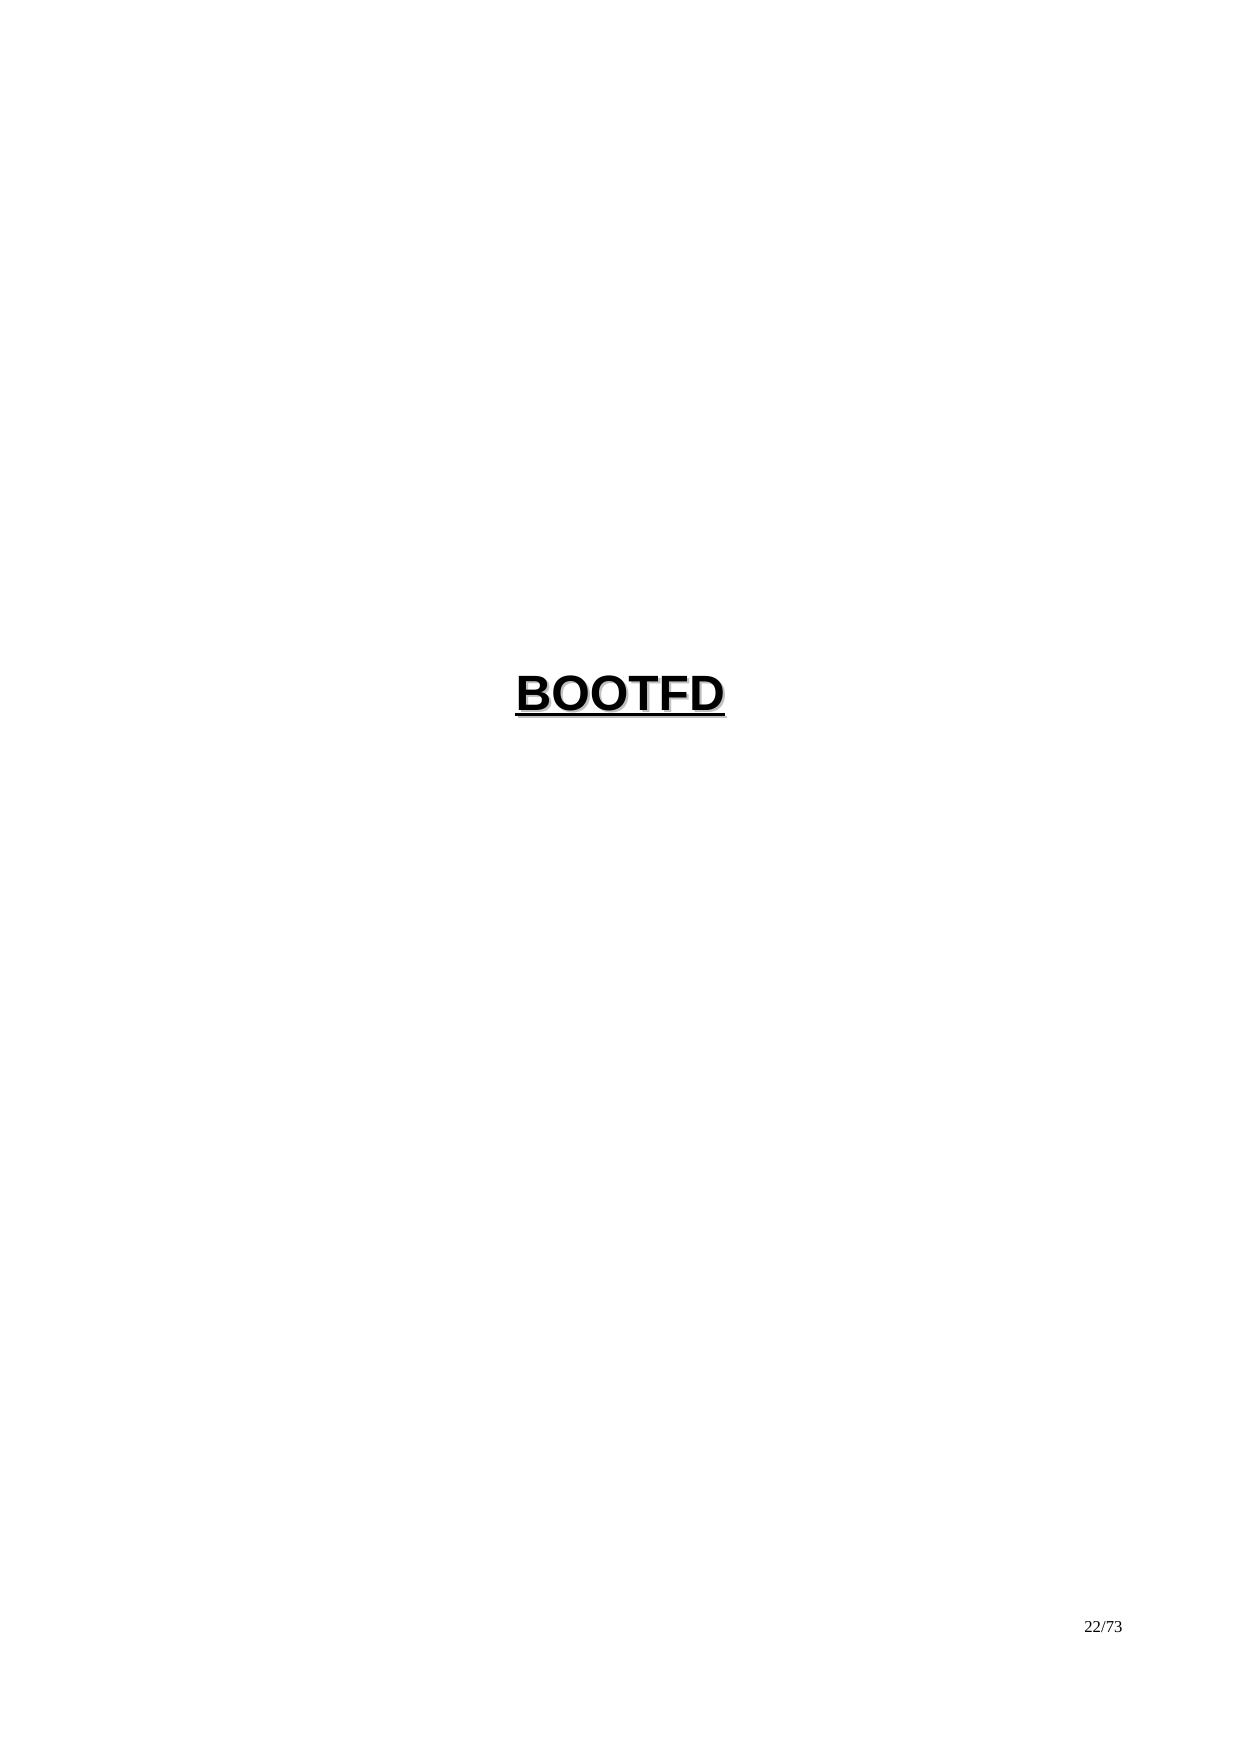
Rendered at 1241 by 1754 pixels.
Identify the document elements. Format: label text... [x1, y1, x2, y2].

subtitle BOOTFD [118, 664, 1122, 721]
